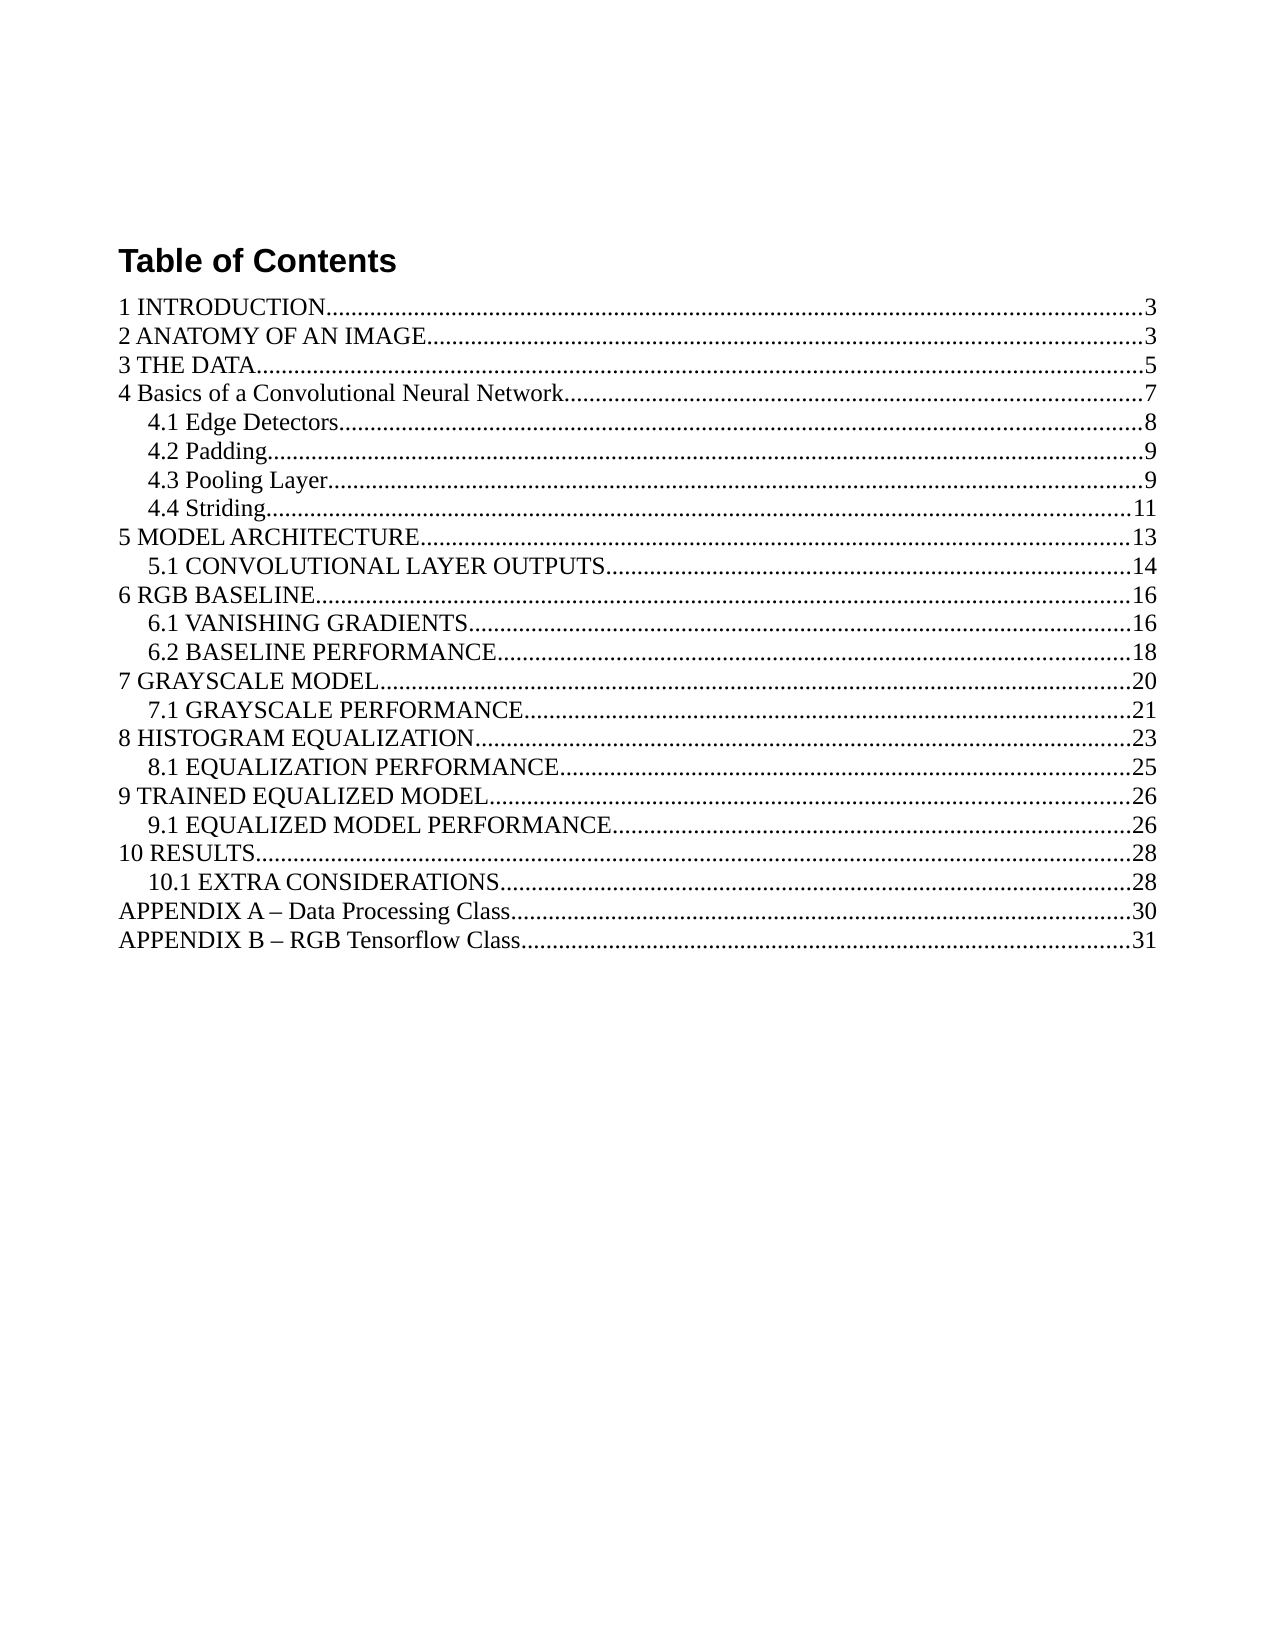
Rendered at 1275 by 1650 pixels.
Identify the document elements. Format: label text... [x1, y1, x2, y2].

text 4.4 Striding 11 [148, 493, 1157, 522]
text 4.2 Padding 9 [148, 436, 1157, 465]
text 9.1 EQUALIZED MODEL PERFORMANCE 26 [148, 810, 1157, 838]
text 6.1 VANISHING GRADIENTS 16 [148, 608, 1157, 637]
text 6.2 BASELINE PERFORMANCE 18 [148, 637, 1157, 666]
text 6 RGB BASELINE 16 [118, 580, 1157, 608]
text 8.1 EQUALIZATION PERFORMANCE 25 [148, 752, 1157, 781]
subtitle Table of Contents [118, 241, 1157, 280]
text 9 TRAINED EQUALIZED MODEL 26 [118, 781, 1157, 810]
text 7 GRAYSCALE MODEL 20 [118, 666, 1157, 695]
text 5.1 CONVOLUTIONAL LAYER OUTPUTS 14 [148, 551, 1157, 580]
text 4 Basics of a Convolutional Neural Network 7 [118, 378, 1157, 407]
text 1 INTRODUCTION 3 [118, 292, 1157, 321]
text 8 HISTOGRAM EQUALIZATION 23 [118, 723, 1157, 752]
text 4.1 Edge Detectors 8 [148, 407, 1157, 436]
text 7.1 GRAYSCALE PERFORMANCE 21 [148, 695, 1157, 723]
text APPENDIX A – Data Processing Class 30 [118, 896, 1157, 925]
text 2 ANATOMY OF AN IMAGE 3 [118, 321, 1157, 350]
text APPENDIX B – RGB Tensorflow Class 31 [118, 925, 1157, 953]
text 4.3 Pooling Layer 9 [148, 465, 1157, 493]
text 5 MODEL ARCHITECTURE 13 [118, 522, 1157, 551]
text 3 THE DATA 5 [118, 350, 1157, 378]
text 10.1 EXTRA CONSIDERATIONS 28 [148, 867, 1157, 896]
text 10 RESULTS 28 [118, 838, 1157, 867]
